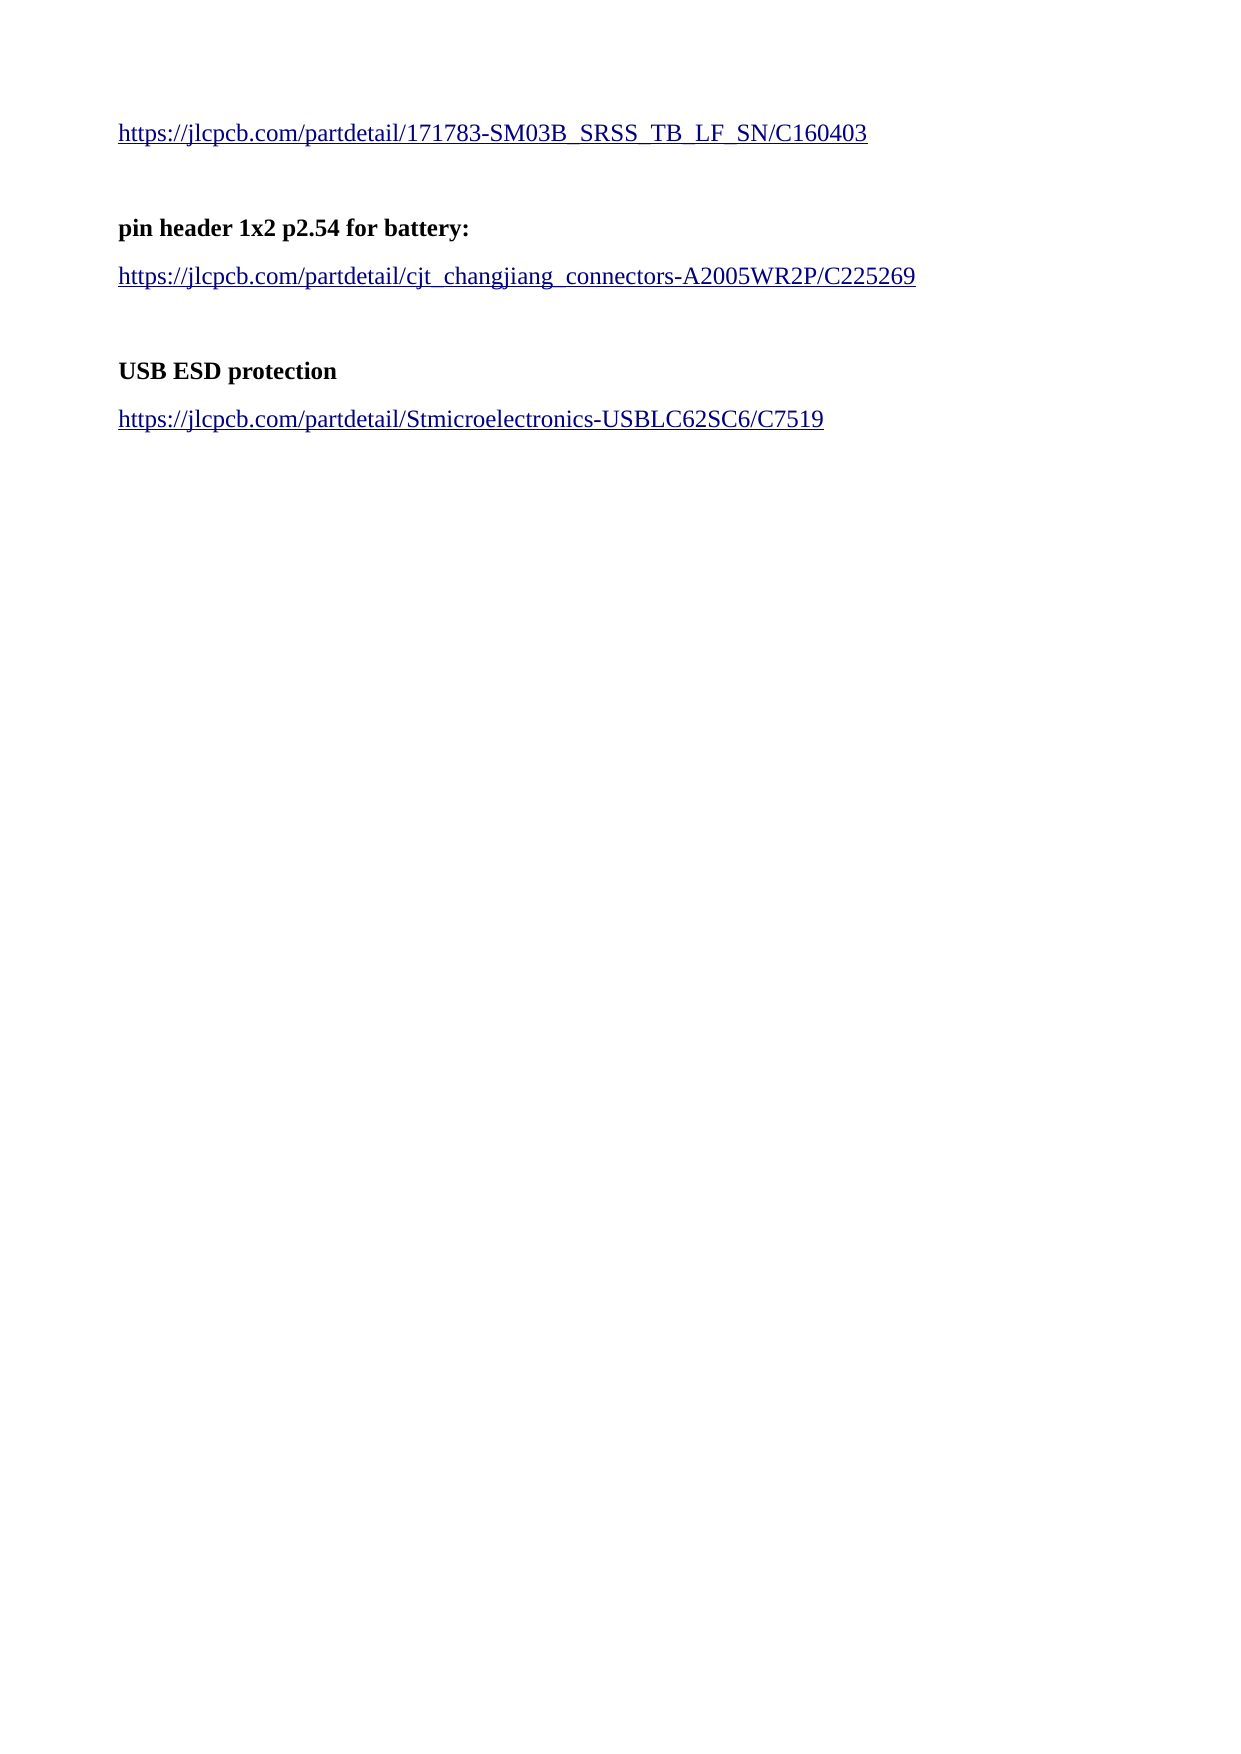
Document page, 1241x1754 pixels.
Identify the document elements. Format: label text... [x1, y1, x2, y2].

text https://jlcpcb.com/partdetail/Stmicroelectronics-USBLC62SC6/C7519 [118, 404, 1122, 432]
text https://jlcpcb.com/partdetail/171783-SM03B_SRSS_TB_LF_SN/C160403 [118, 118, 1122, 147]
text USB ESD protection [118, 356, 1122, 385]
text https://jlcpcb.com/partdetail/cjt_changjiang_connectors-A2005WR2P/C225269 [118, 261, 1122, 290]
text pin header 1x2 p2.54 for battery: [118, 213, 1122, 242]
